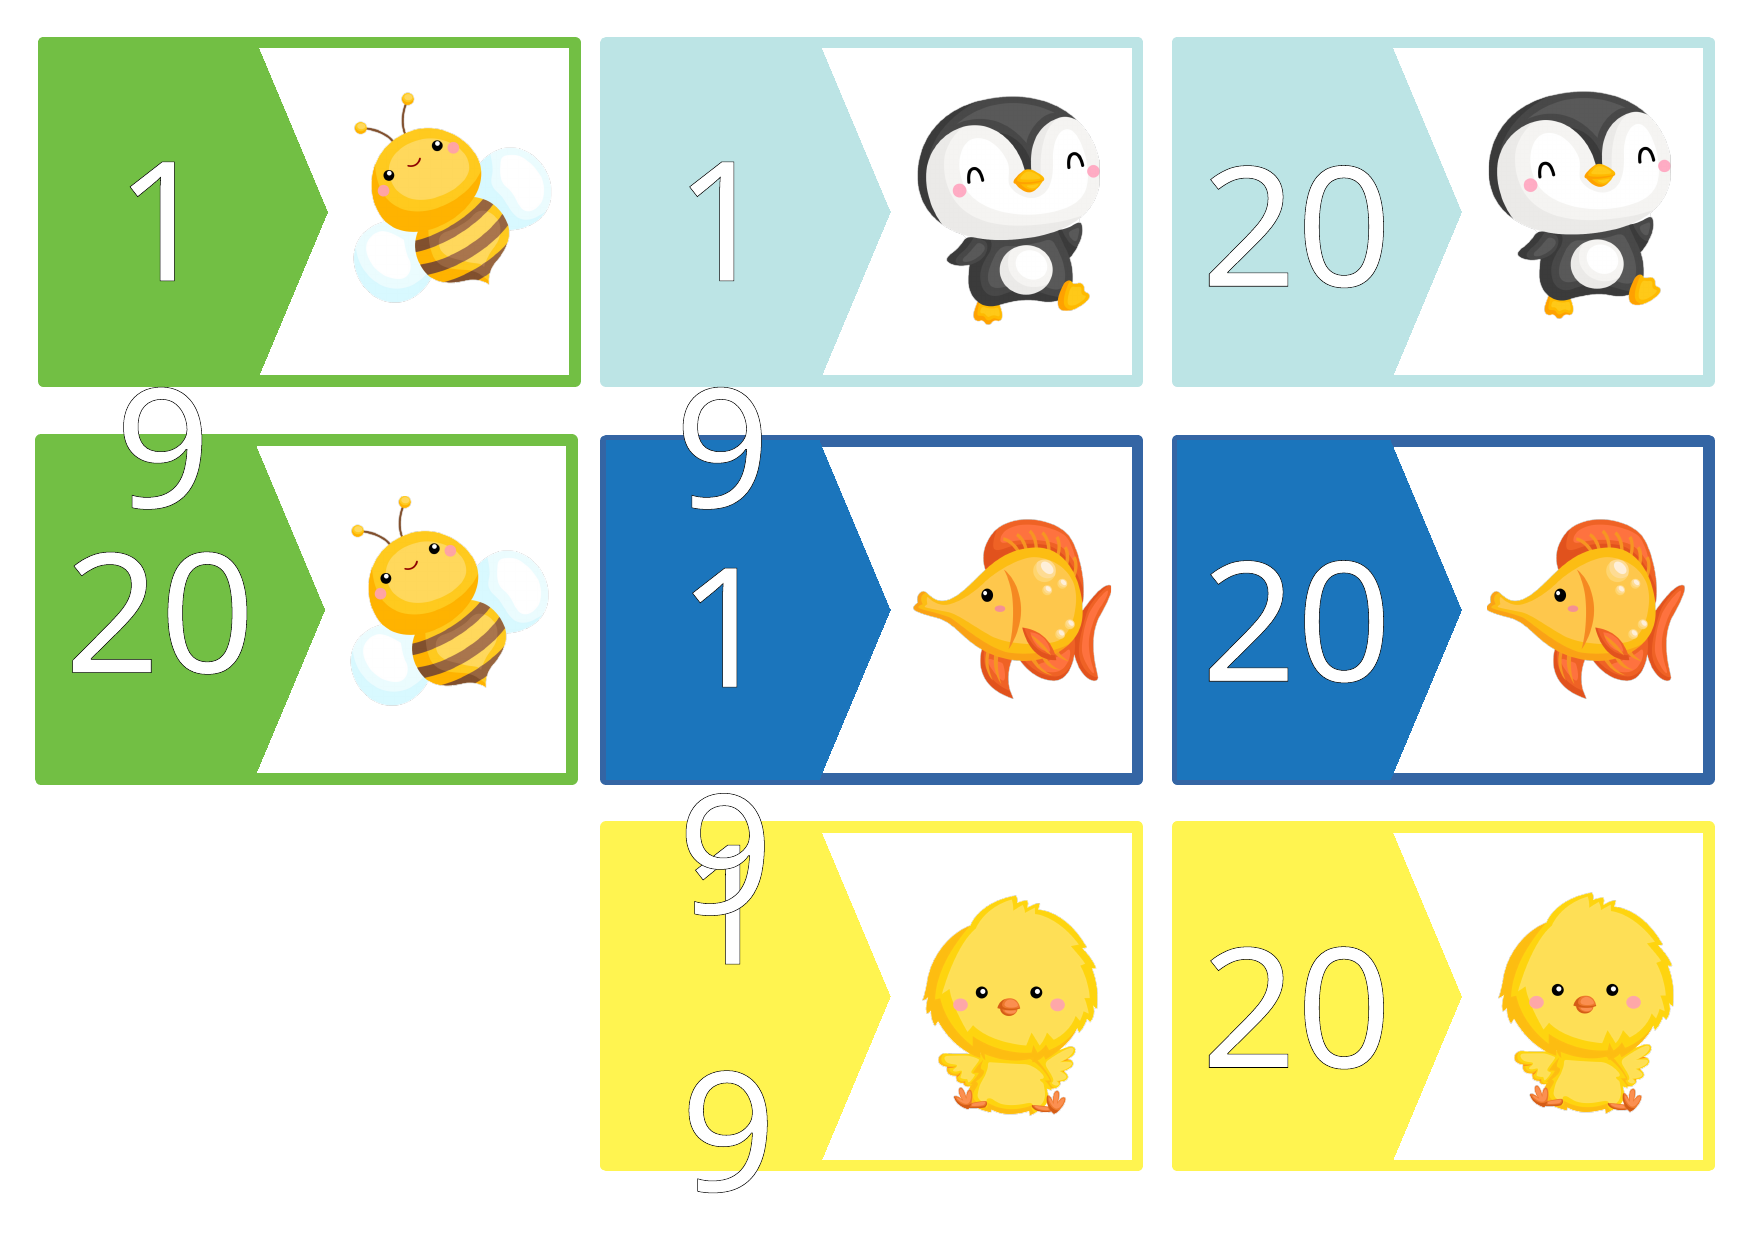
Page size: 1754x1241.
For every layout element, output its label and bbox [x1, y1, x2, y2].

picture [922, 895, 1098, 1116]
picture [350, 496, 549, 706]
picture [1488, 91, 1671, 319]
picture [913, 519, 1112, 699]
picture [917, 96, 1100, 325]
picture [1487, 519, 1685, 699]
picture [353, 92, 552, 303]
picture [1498, 892, 1674, 1114]
